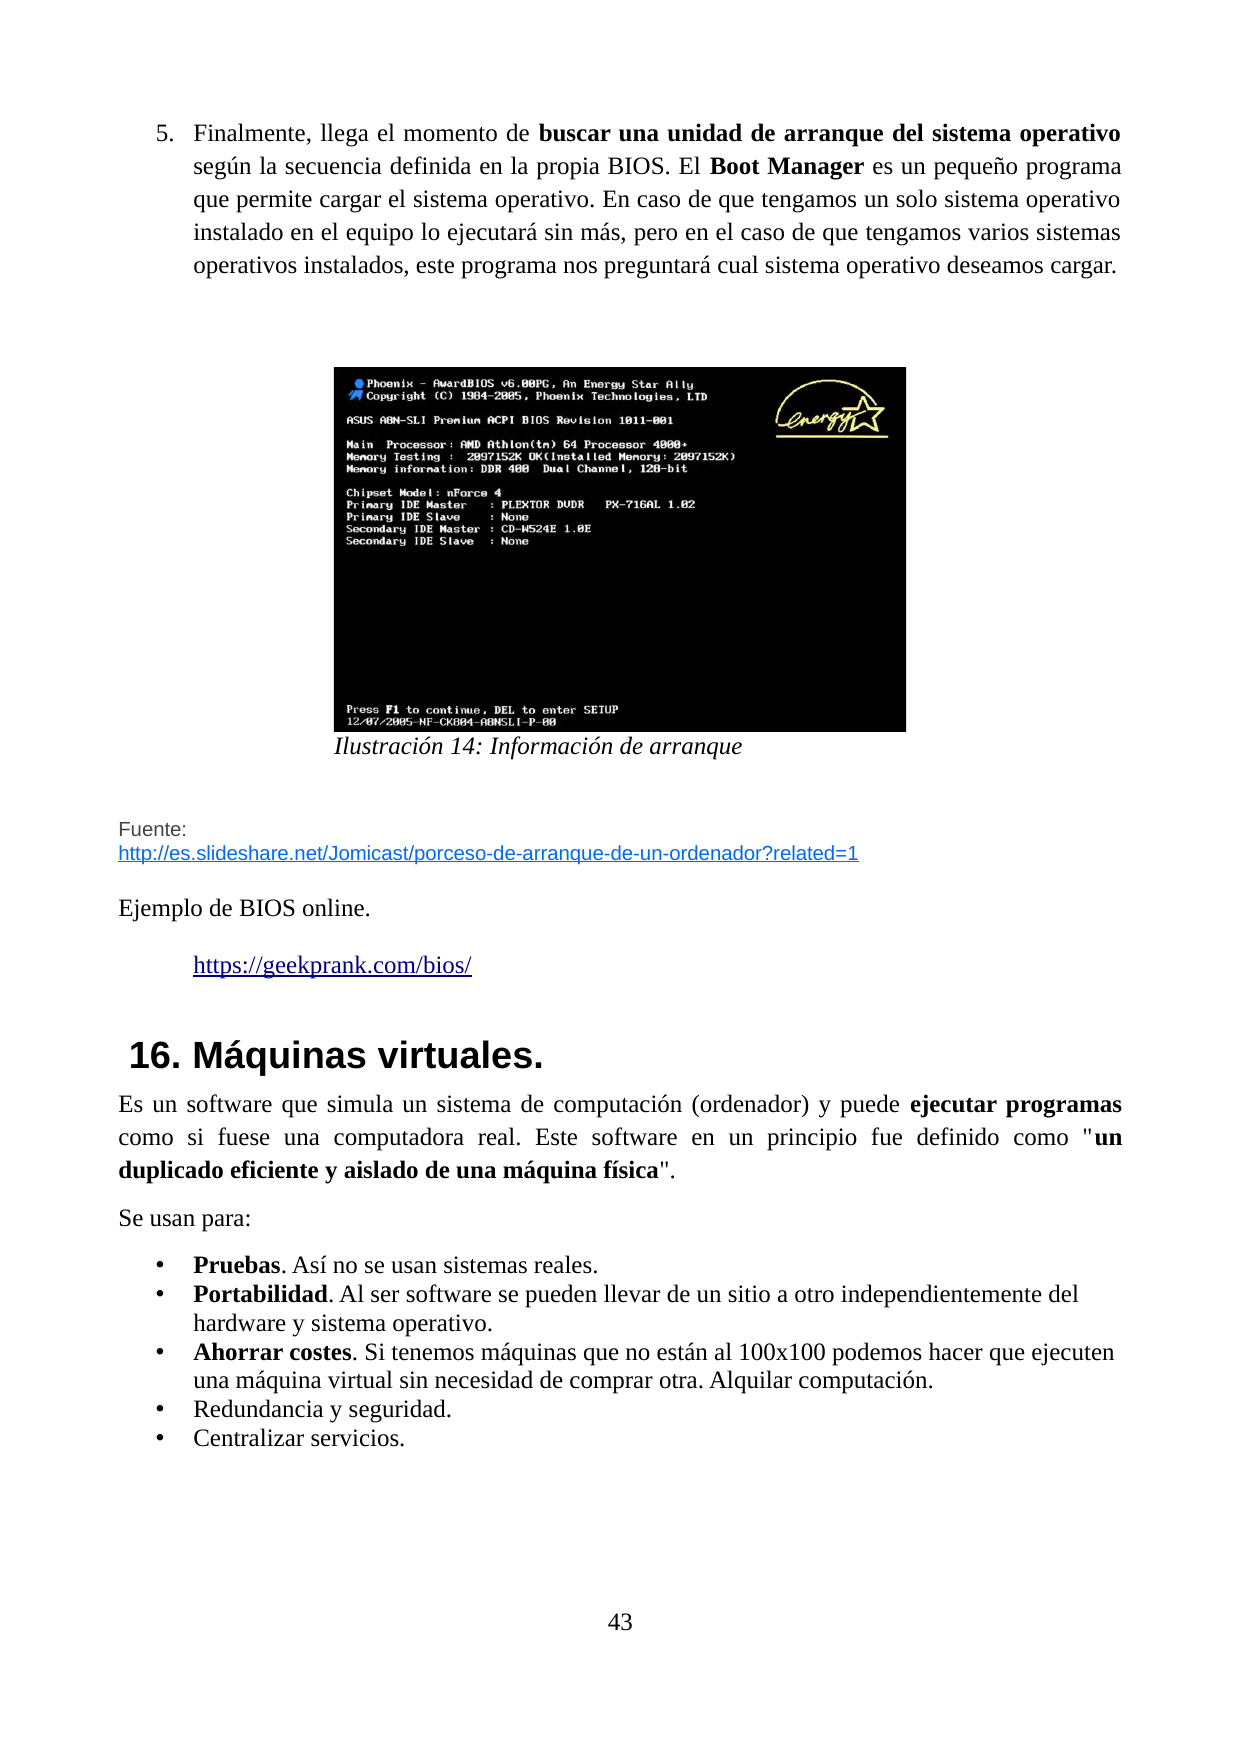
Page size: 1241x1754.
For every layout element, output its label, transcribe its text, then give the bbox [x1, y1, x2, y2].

list Portabilidad. Al ser software se pueden llevar de un sitio a otro independientemente del hardware y sistema operativo. [156, 1279, 1122, 1337]
text Se usan para: [118, 1203, 1122, 1231]
list Centralizar servicios. [156, 1423, 1122, 1452]
list Ahorrar costes. Si tenemos máquinas que no están al 100x100 podemos hacer que ejecuten una máquina virtual sin necesidad de comprar otra. Alquilar computación. [156, 1337, 1122, 1394]
list Finalmente, llega el momento de buscar una unidad de arranque del sistema operativo según la secuencia definida en la propia BIOS. El Boot Manager es un pequeño programa que permite cargar el sistema operativo. En caso de que tengamos un solo sistema operativo instalado en el equipo lo ejecutará sin más, pero en el caso de que tengamos varios sistemas operativos instalados, este programa nos preguntará cual sistema operativo deseamos cargar. [156, 118, 1122, 279]
text Ejemplo de BIOS online. [118, 893, 1122, 922]
picture [333, 367, 907, 732]
text Es un software que simula un sistema de computación (ordenador) y puede ejecutar programas como si fuese una computadora real. Este software en un principio fue definido como "un duplicado eficiente y aislado de una máquina física". [118, 1089, 1122, 1184]
text Fuente: http://es.slideshare.net/Jomicast/porceso-de-arranque-de-un-ordenador?related=1 [118, 789, 1122, 864]
text Ilustración 14: Información de arranque [334, 732, 906, 760]
subtitle Máquinas virtuales. [118, 1033, 1122, 1077]
list Pruebas. Así no se usan sistemas reales. [156, 1250, 1122, 1279]
list Redundancia y seguridad. [156, 1394, 1122, 1423]
list https://geekprank.com/bios/ [156, 950, 1122, 979]
